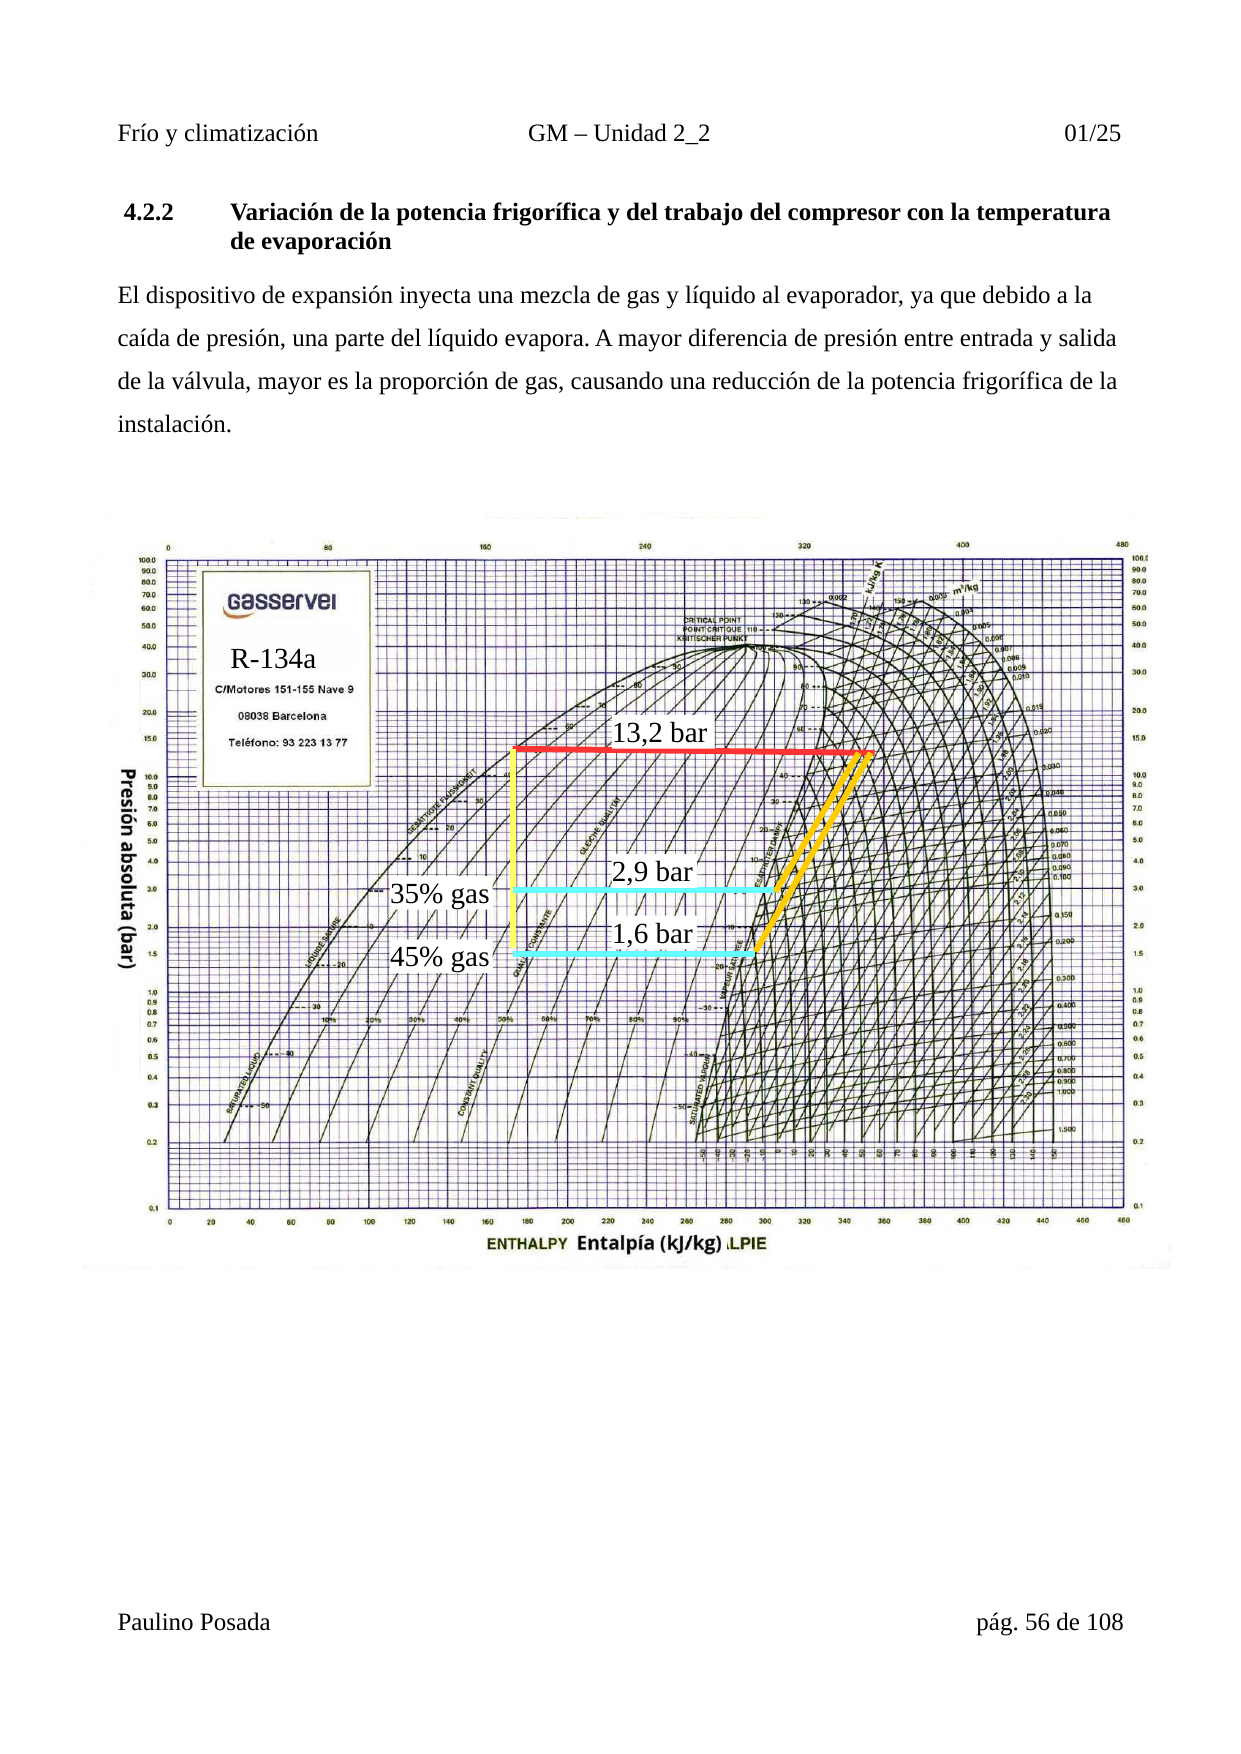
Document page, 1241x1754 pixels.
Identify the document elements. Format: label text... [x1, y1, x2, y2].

text El dispositivo de expansión inyecta una mezcla de gas y líquido al evaporador, ya que debido a la caída de presión, una parte del líquido evapora. A mayor diferencia de presión entre entrada y salida de la válvula, mayor es la proporción de gas, causando una reducción de la potencia frigorífica de la instalación. [117, 280, 1123, 438]
subtitle Variación de la potencia frigorífica y del trabajo del compresor con la temperatura de evaporación [117, 197, 1123, 255]
picture [82, 511, 1171, 1269]
